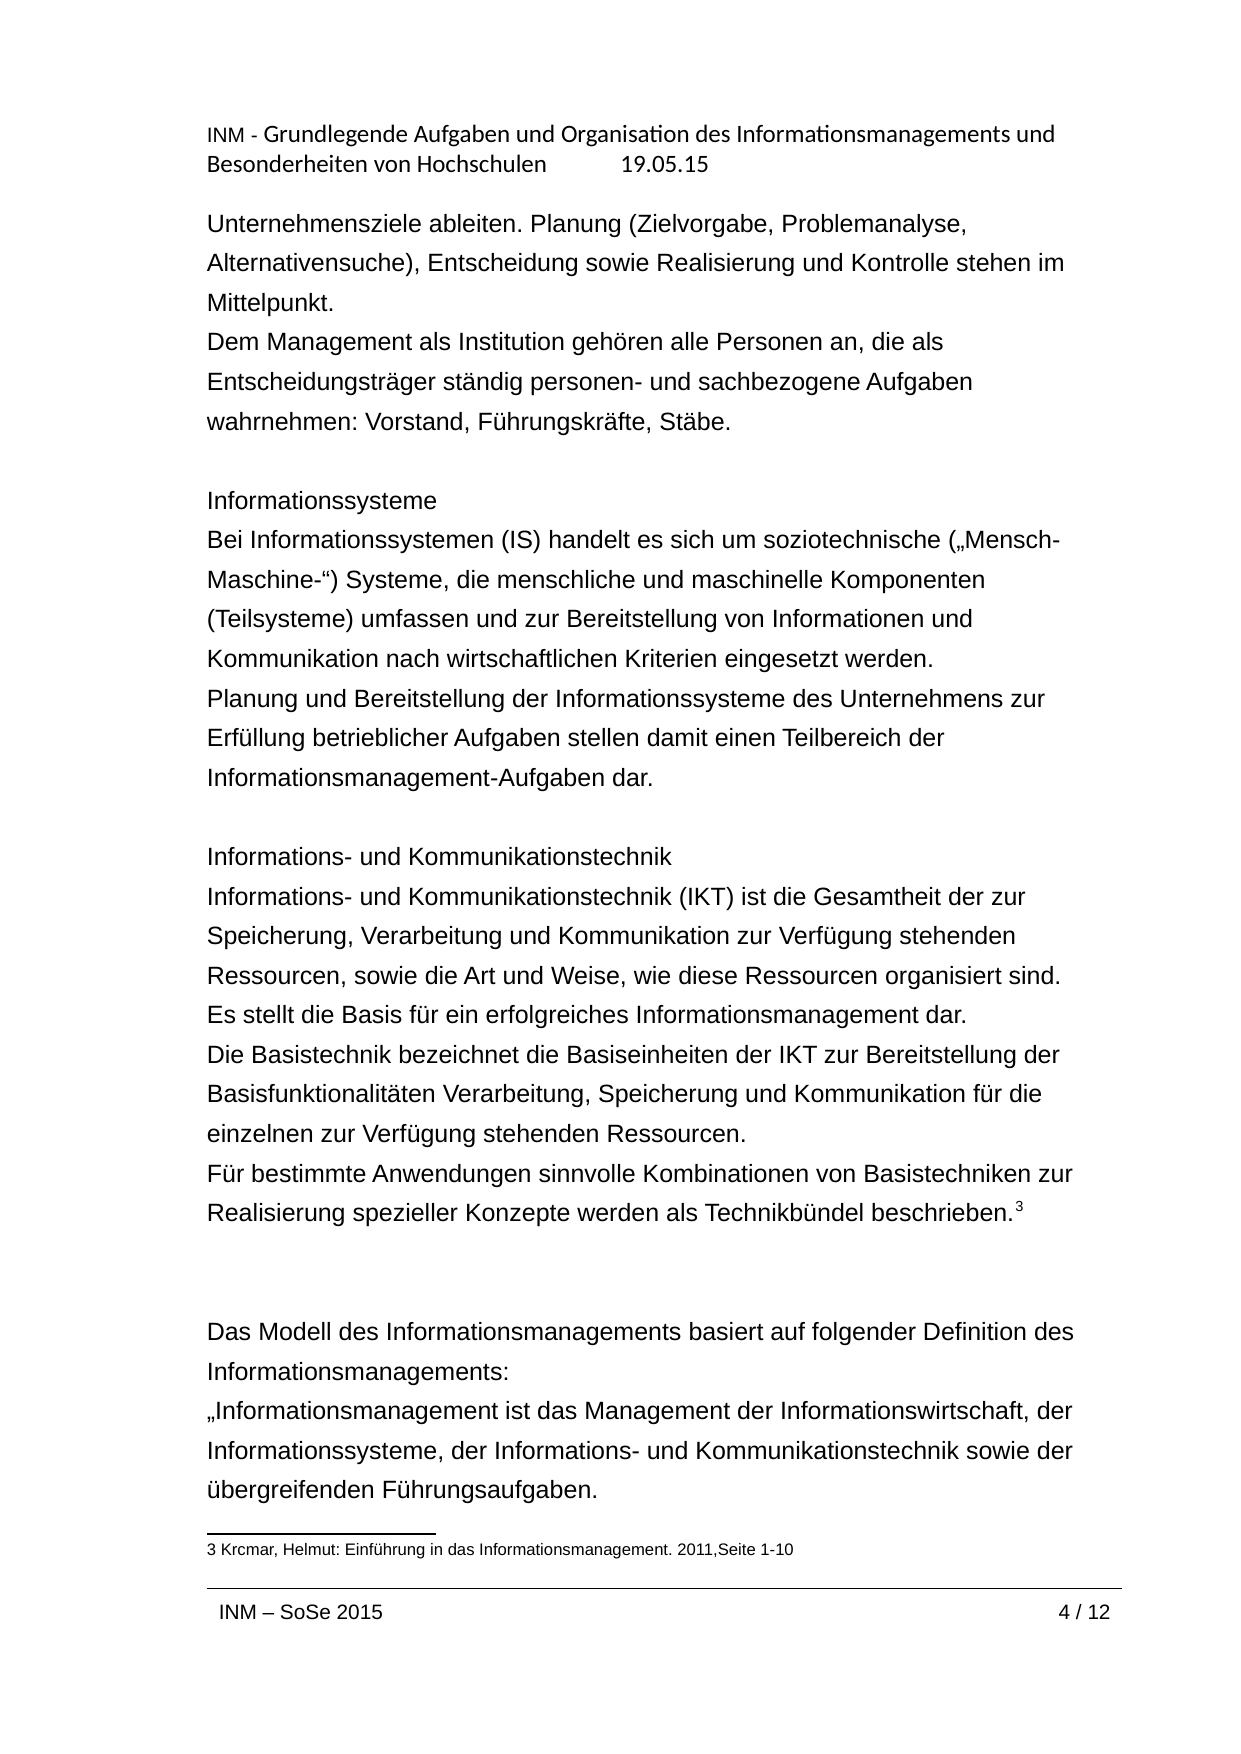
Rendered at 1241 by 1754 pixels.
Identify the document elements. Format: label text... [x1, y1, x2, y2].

text Das Modell des Informationsmanagements basiert auf folgender Definition des Informationsmanagements: [207, 1277, 1122, 1385]
text Informations- und Kommunikationstechnik [207, 842, 1122, 871]
text Die Basistechnik bezeichnet die Basiseinheiten der IKT zur Bereitstellung der Basisfunktionalitäten Verarbeitung, Speicherung und Kommunikation für die einzelnen zur Verfügung stehenden Ressourcen. [207, 1040, 1122, 1148]
text Unternehmensziele ableiten. Planung (Zielvorgabe, Problemanalyse, Alternativensuche), Entscheidung sowie Realisierung und Kontrolle stehen im Mittelpunkt. [207, 209, 1122, 317]
text Krcmar, Helmut: Einführung in das Informationsmanagement. 2011,Seite 1-10 [207, 1539, 1122, 1559]
text Für bestimmte Anwendungen sinnvolle Kombinationen von Basistechniken zur Realisierung spezieller Konzepte werden als Technikbündel beschrieben. [207, 1159, 1122, 1267]
text Informations- und Kommunikationstechnik (IKT) ist die Gesamtheit der zur Speicherung, Verarbeitung und Kommunikation zur Verfügung stehenden Ressourcen, sowie die Art und Weise, wie diese Ressourcen organisiert sind. [207, 882, 1122, 989]
text Informationssysteme [207, 486, 1122, 514]
text „Informationsmanagement ist das Management der Informationswirtschaft, der Informationssysteme, der Informations- und Kommunikationstechnik sowie der übergreifenden Führungsaufgaben. [207, 1396, 1122, 1504]
text Es stellt die Basis für ein erfolgreiches Informationsmanagement dar. [207, 1000, 1122, 1029]
text Planung und Bereitstellung der Informationssysteme des Unternehmens zur Erfüllung betrieblicher Aufgaben stellen damit einen Teilbereich der Informationsmanagement-Aufgaben dar. [207, 684, 1122, 831]
text Bei Informationssystemen (IS) handelt es sich um soziotechnische („Mensch-Maschine-“) Systeme, die menschliche und maschinelle Komponenten (Teilsysteme) umfassen und zur Bereitstellung von Informationen und Kommunikation nach wirtschaftlichen Kriterien eingesetzt werden. [207, 525, 1122, 673]
text Dem Management als Institution gehören alle Personen an, die als Entscheidungsträger ständig personen- und sachbezogene Aufgaben wahrnehmen: Vorstand, Führungskräfte, Stäbe. [207, 327, 1122, 435]
